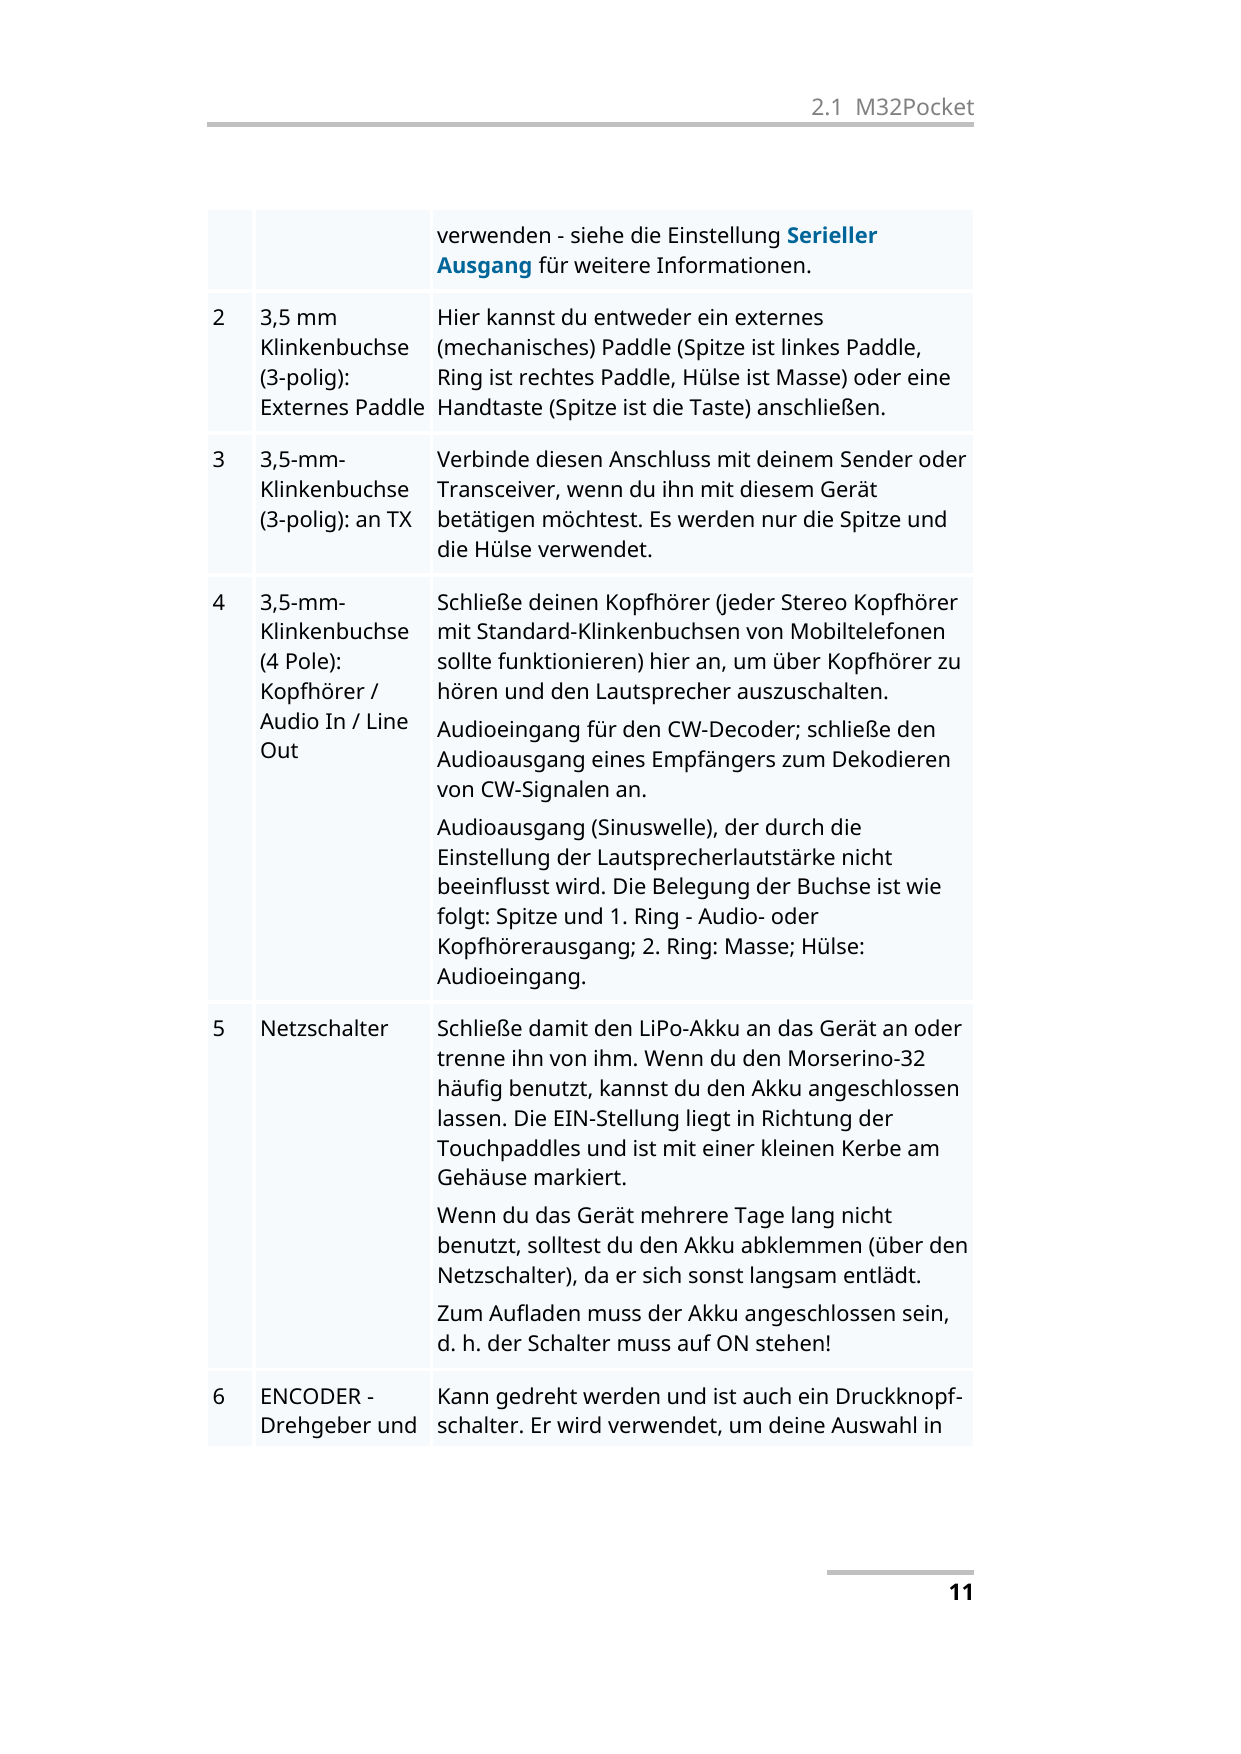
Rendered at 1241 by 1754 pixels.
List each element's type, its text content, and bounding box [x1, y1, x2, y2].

table_cell 3,5 mm Klinkenbuchse (3-polig): Externes Paddle [256, 293, 430, 431]
table_cell 3,5-mm-Klinkenbuchse (4 Pole): Kopfhörer / Audio In / Line Out [256, 577, 430, 1000]
table_cell Verbinde diesen Anschluss mit deinem Sender oder Transceiver, wenn du ihn mit diesem Gerät betätigen möchtest. Es werden nur die Spitze und die Hülse verwendet. [433, 435, 973, 573]
table_cell [256, 210, 430, 289]
table_cell 3,5-mm-Klinkenbuchse (3-polig): an TX [256, 435, 430, 573]
table_cell Netzschalter [256, 1004, 430, 1368]
table_cell Kann gedreht werden und ist auch ein Druckknopf­schalter. Er wird verwendet, um deine Auswahl in [433, 1371, 973, 1446]
table_cell 3 [208, 435, 252, 573]
table_cell 2 [208, 293, 252, 431]
table_cell verwenden - siehe die Einstellung Serieller Ausgang für weitere Informationen. [433, 210, 973, 289]
table_cell 5 [208, 1004, 252, 1368]
table_cell ENCODER - Drehgeber und [256, 1371, 430, 1446]
table_cell 4 [208, 577, 252, 1000]
table_cell Schließe deinen Kopfhörer (jeder Stereo Kopfhörer mit Standard-Klinkenbuchsen von Mobiltelefonen sollte funktionieren) hier an, um über Kopfhörer zu hören und den Lautsprecher auszuschalten. Audioeingang für den CW-Decoder; schließe den Audioausgang eines Empfängers zum Dekodieren von CW-Signalen an. Audioausgang (Sinuswelle), der durch die Einstellung der Lautsprecherlautstärke nicht beeinflusst wird. Die Belegung der Buchse ist wie folgt: Spitze und 1. Ring - Audio- oder Kopfhörerausgang; 2. Ring: Masse; Hülse: Audioeingang. [433, 577, 973, 1000]
table_cell 6 [208, 1371, 252, 1446]
table_cell [208, 210, 252, 289]
table_cell Schließe damit den LiPo-Akku an das Gerät an oder trenne ihn von ihm. Wenn du den Morserino-32 häufig benutzt, kannst du den Akku angeschlossen lassen. Die EIN-Stellung liegt in Richtung der Touchpaddles und ist mit einer kleinen Kerbe am Gehäuse markiert. Wenn du das Gerät mehrere Tage lang nicht benutzt, solltest du den Akku abklemmen (über den Netzschalter), da er sich sonst langsam entlädt. Zum Aufladen muss der Akku angeschlossen sein, d. h. der Schalter muss auf ON stehen! [433, 1004, 973, 1368]
table_cell Hier kannst du entweder ein externes (mechanisches) Paddle (Spitze ist linkes Paddle, Ring ist rechtes Paddle, Hülse ist Masse) oder eine Handtaste (Spitze ist die Taste) anschließen. [433, 293, 973, 431]
